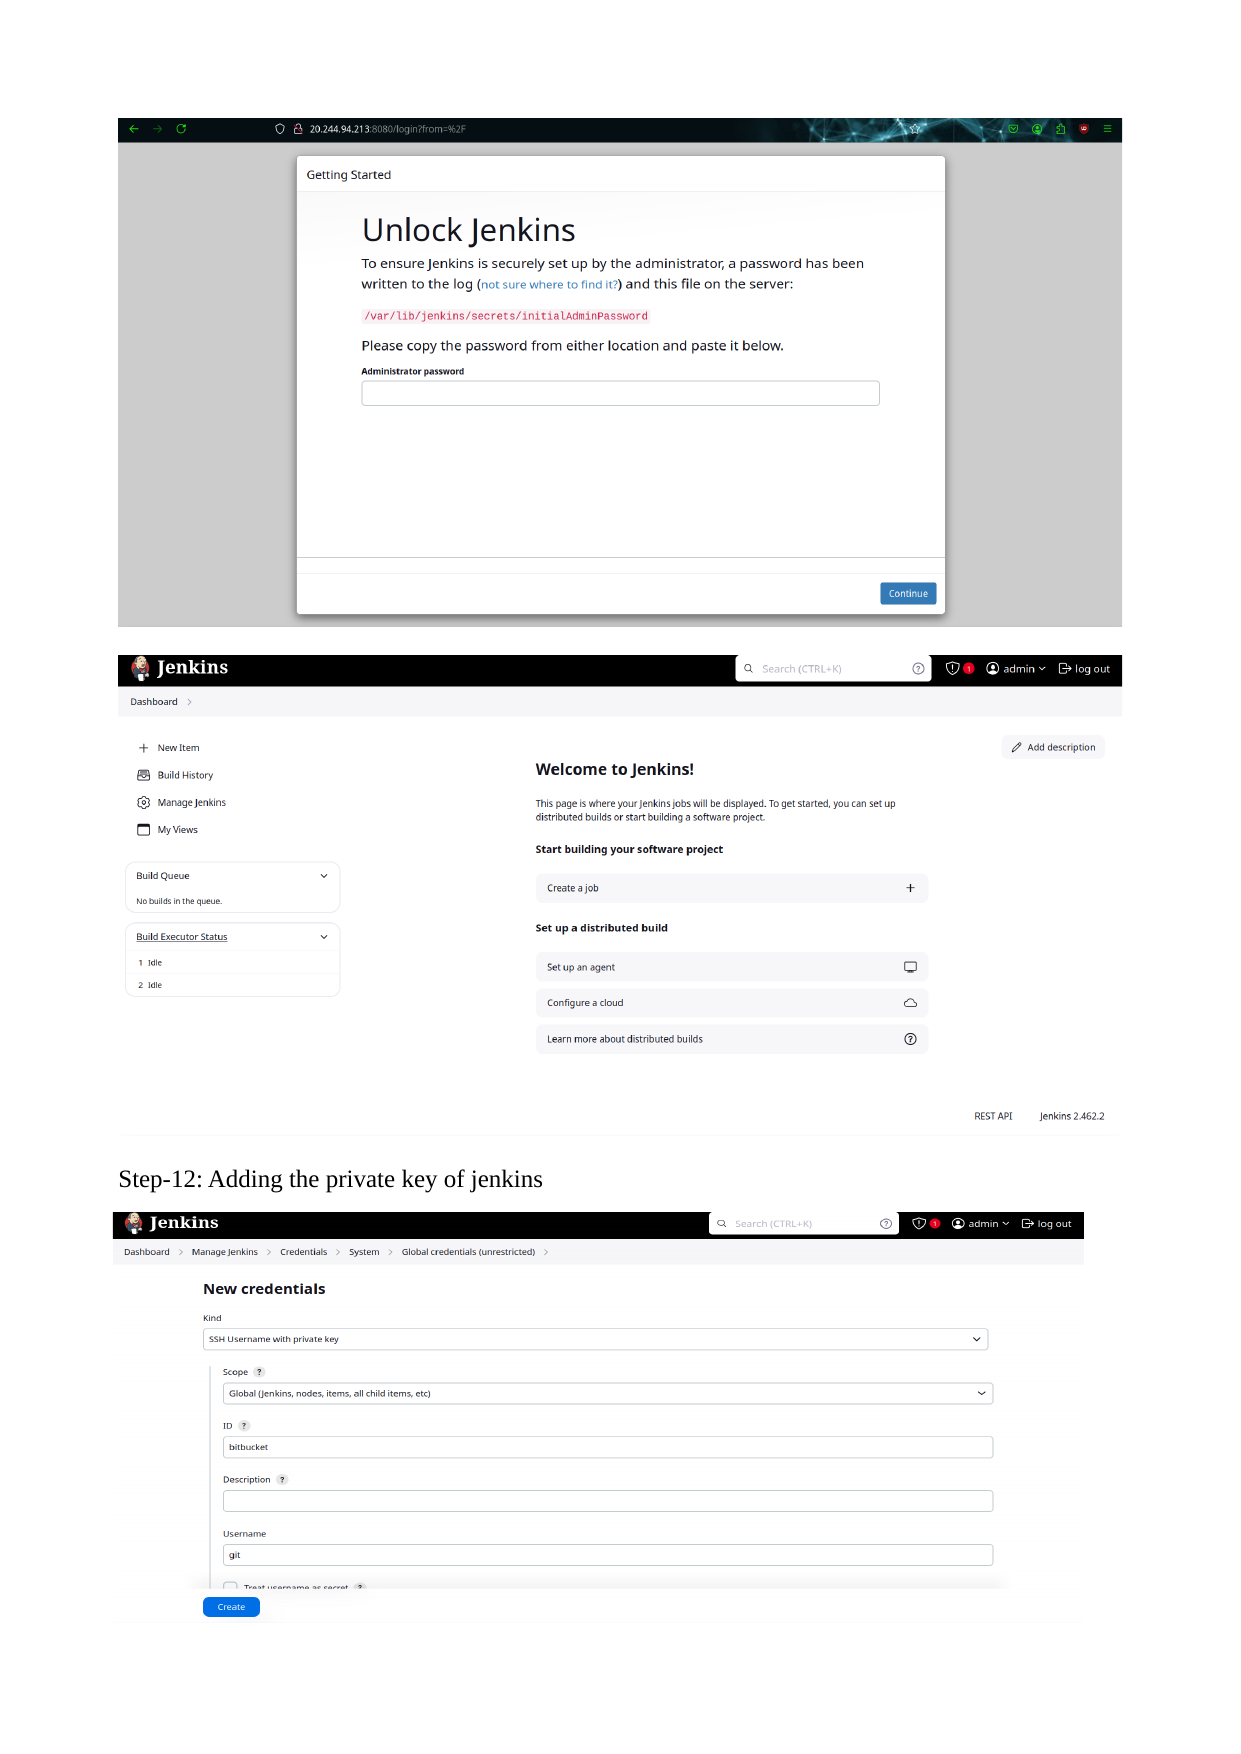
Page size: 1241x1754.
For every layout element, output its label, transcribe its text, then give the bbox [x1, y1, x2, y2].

picture [112, 1212, 1084, 1623]
text Step-12: Adding the private key of jenkins [118, 1164, 1122, 1193]
picture [118, 655, 1123, 1136]
picture [118, 118, 1123, 627]
